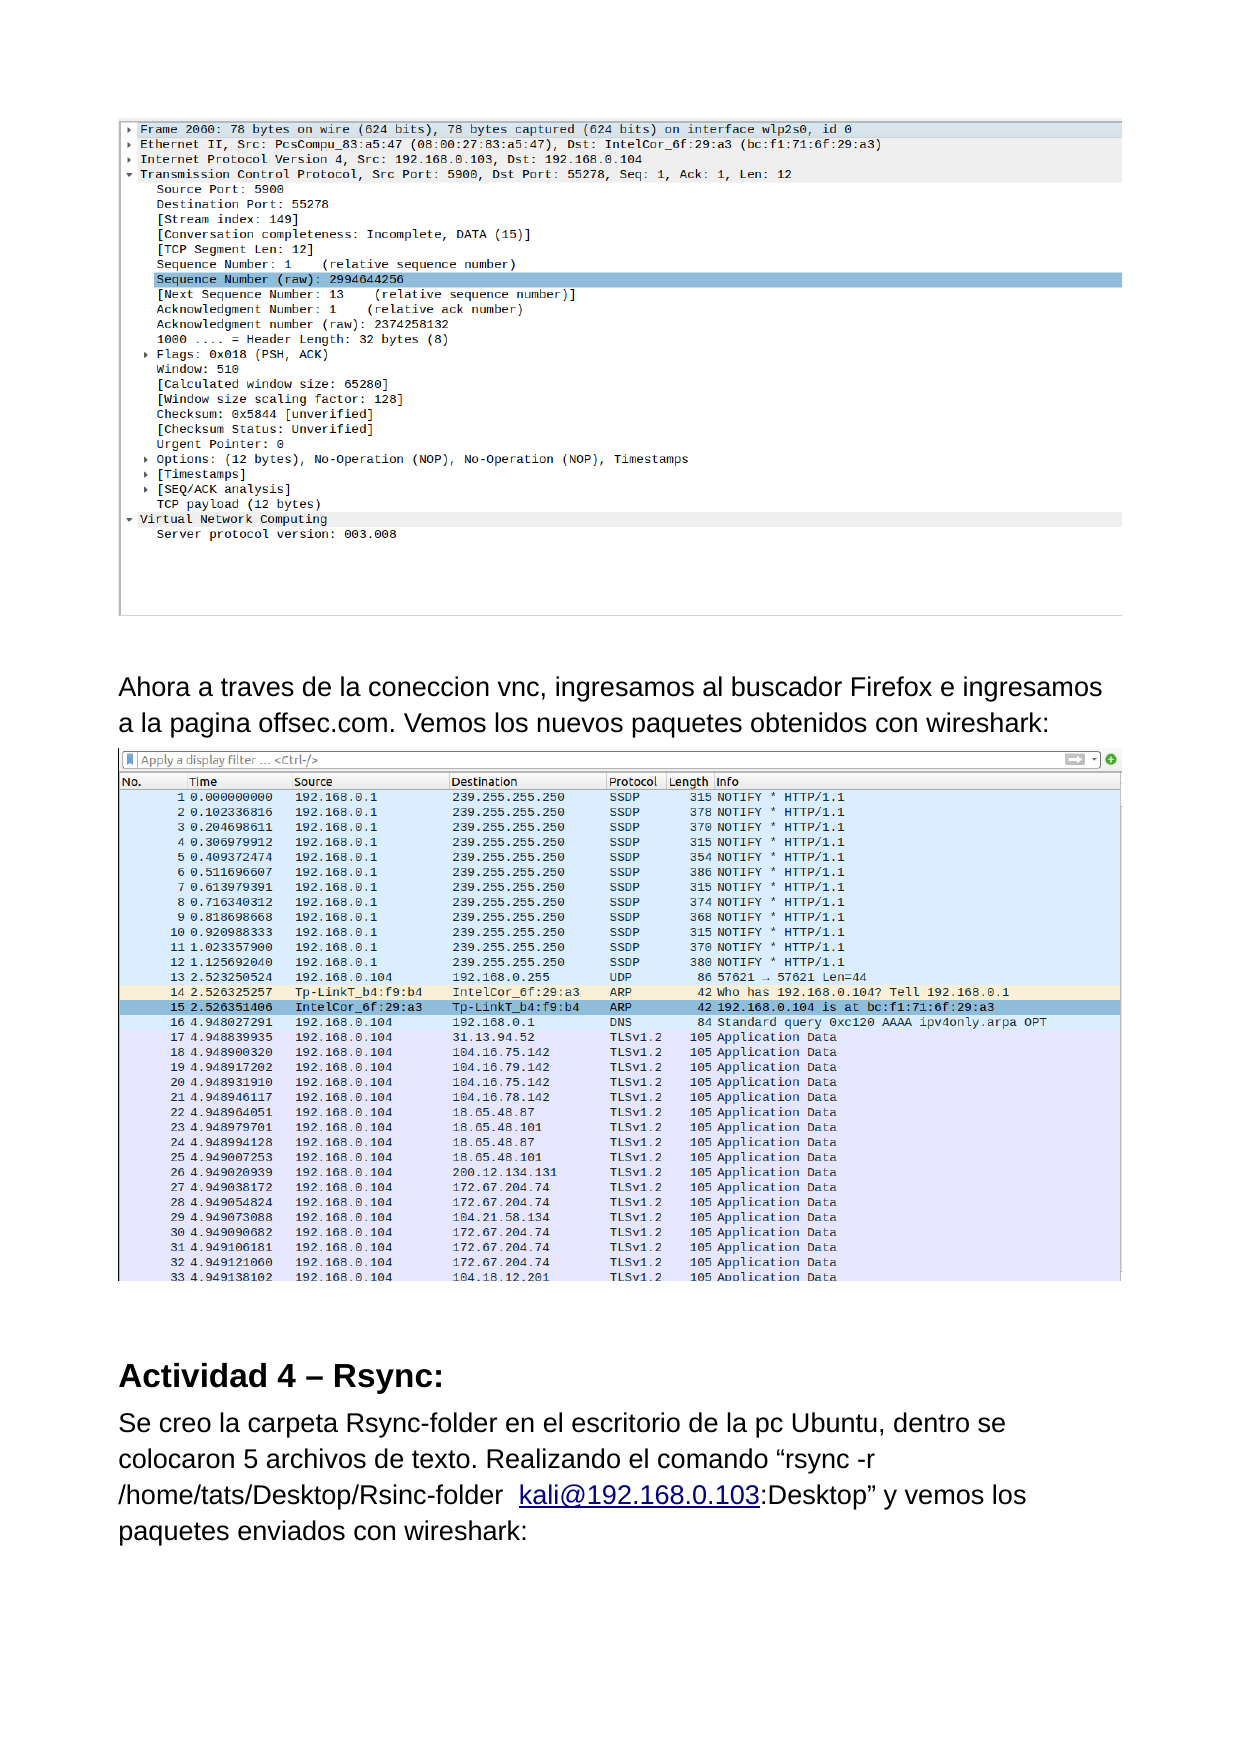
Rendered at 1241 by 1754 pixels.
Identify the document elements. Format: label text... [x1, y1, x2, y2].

text Ahora a traves de la coneccion vnc, ingresamos al buscador Firefox e ingresamos a la pagina offsec.com. Vemos los nuevos paquetes obtenidos con wireshark: [118, 671, 1122, 738]
picture [118, 118, 1123, 616]
subtitle Actividad 4 – Rsync: [118, 1356, 1122, 1394]
picture [118, 748, 1123, 1281]
text Se creo la carpeta Rsync-folder en el escritorio de la pc Ubuntu, dentro se colocaron 5 archivos de texto. Realizando el comando “rsync -r /home/tats/Desktop/Rsinc-folder kali@192.168.0.103:Desktop” y vemos los paquetes enviados con wireshark: [118, 1407, 1122, 1546]
